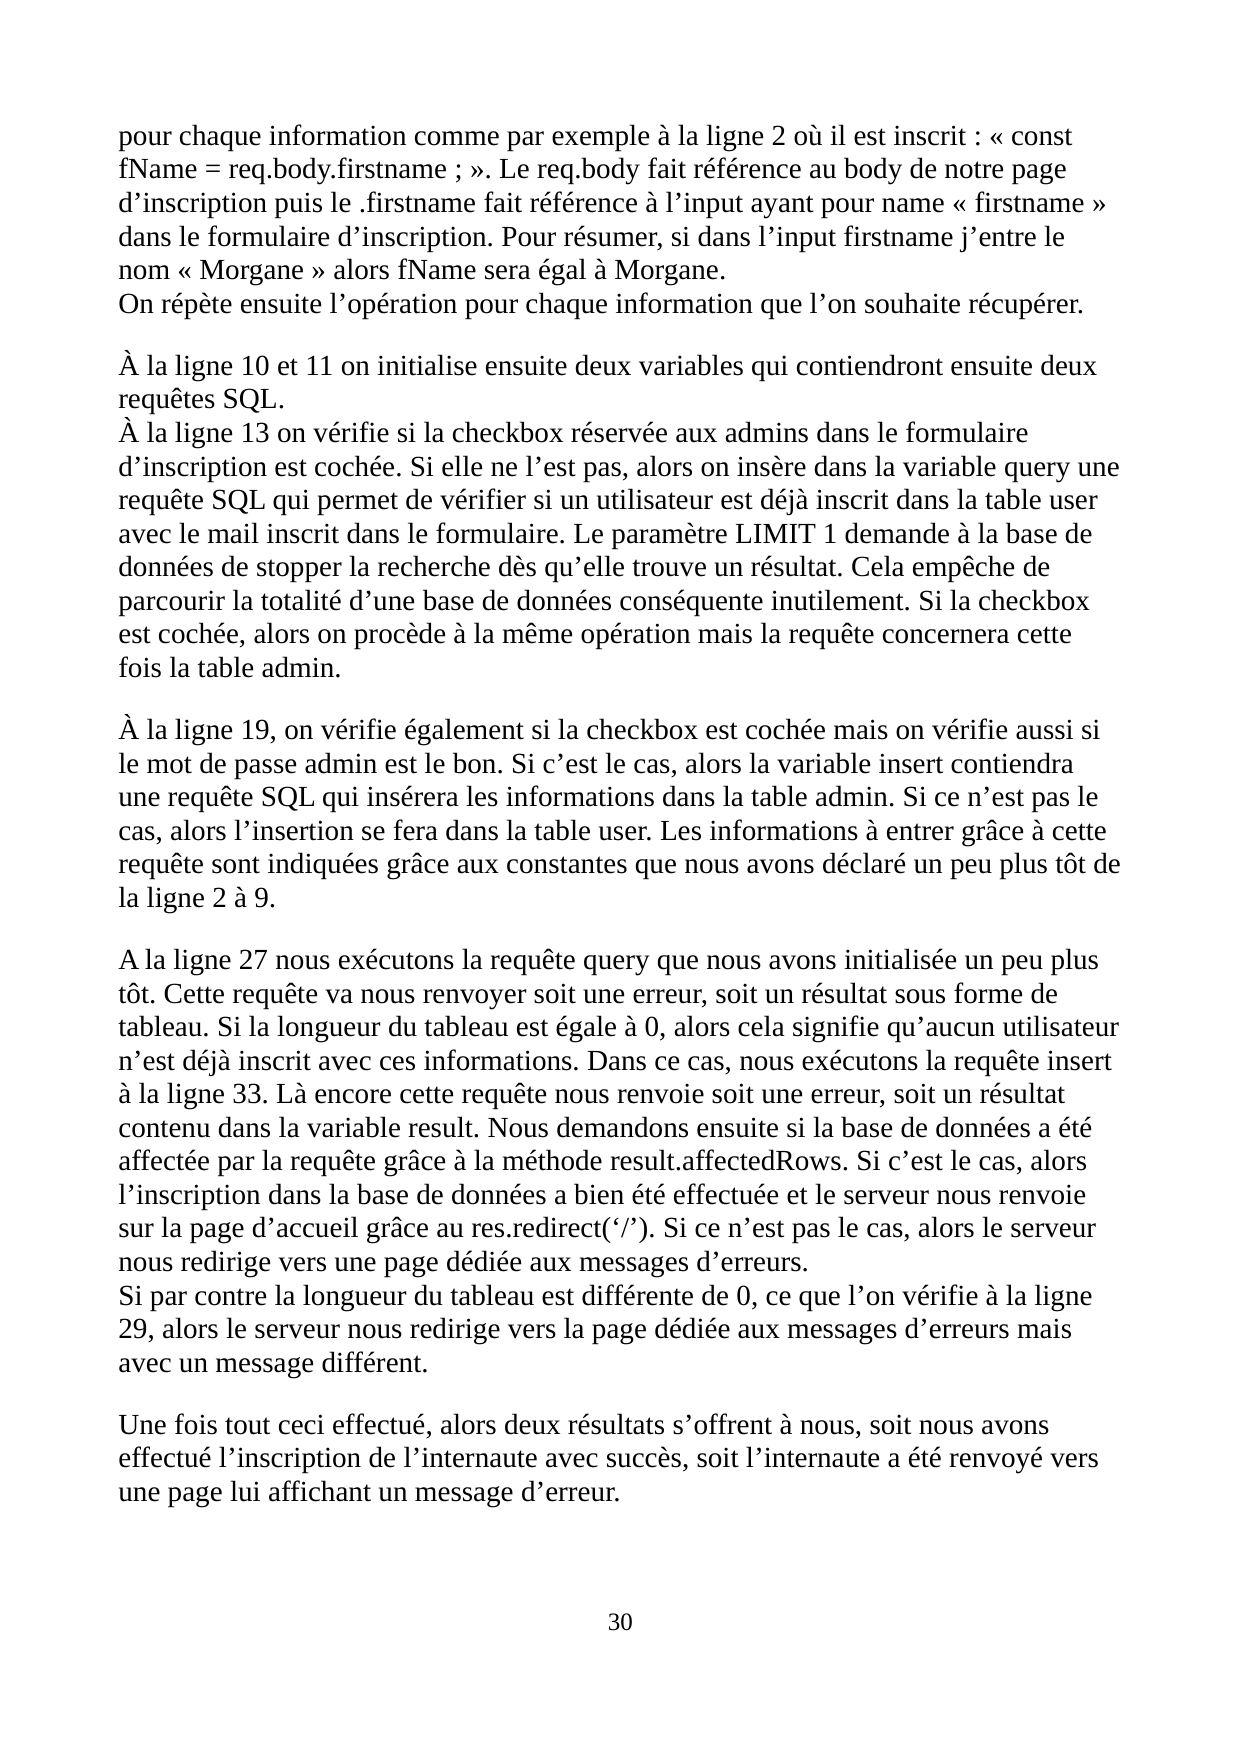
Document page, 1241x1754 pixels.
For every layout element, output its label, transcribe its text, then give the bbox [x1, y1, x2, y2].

text À la ligne 10 et 11 on initialise ensuite deux variables qui contiendront ensuite deux requêtes SQL. [118, 348, 1122, 415]
text pour chaque information comme par exemple à la ligne 2 où il est inscrit : « const fName = req.body.firstname ; ». Le req.body fait référence au body de notre page d’inscription puis le .firstname fait référence à l’input ayant pour name « firstname » dans le formulaire d’inscription. Pour résumer, si dans l’input firstname j’entre le nom « Morgane » alors fName sera égal à Morgane. [118, 118, 1122, 286]
text À la ligne 13 on vérifie si la checkbox réservée aux admins dans le formulaire d’inscription est cochée. Si elle ne l’est pas, alors on insère dans la variable query une requête SQL qui permet de vérifier si un utilisateur est déjà inscrit dans la table user avec le mail inscrit dans le formulaire. Le paramètre LIMIT 1 demande à la base de données de stopper la recherche dès qu’elle trouve un résultat. Cela empêche de parcourir la totalité d’une base de données conséquente inutilement. Si la checkbox est cochée, alors on procède à la même opération mais la requête concernera cette fois la table admin. [118, 415, 1122, 683]
text Une fois tout ceci effectué, alors deux résultats s’offrent à nous, soit nous avons effectué l’inscription de l’internaute avec succès, soit l’internaute a été renvoyé vers une page lui affichant un message d’erreur. [118, 1407, 1122, 1508]
text À la ligne 19, on vérifie également si la checkbox est cochée mais on vérifie aussi si le mot de passe admin est le bon. Si c’est le cas, alors la variable insert contiendra une requête SQL qui insérera les informations dans la table admin. Si ce n’est pas le cas, alors l’insertion se fera dans la table user. Les informations à entrer grâce à cette requête sont indiquées grâce aux constantes que nous avons déclaré un peu plus tôt de la ligne 2 à 9. [118, 712, 1122, 913]
text On répète ensuite l’opération pour chaque information que l’on souhaite récupérer. [118, 286, 1122, 319]
text A la ligne 27 nous exécutons la requête query que nous avons initialisée un peu plus tôt. Cette requête va nous renvoyer soit une erreur, soit un résultat sous forme de tableau. Si la longueur du tableau est égale à 0, alors cela signifie qu’aucun utilisateur n’est déjà inscrit avec ces informations. Dans ce cas, nous exécutons la requête insert à la ligne 33. Là encore cette requête nous renvoie soit une erreur, soit un résultat contenu dans la variable result. Nous demandons ensuite si la base de données a été affectée par la requête grâce à la méthode result.affectedRows. Si c’est le cas, alors l’inscription dans la base de données a bien été effectuée et le serveur nous renvoie sur la page d’accueil grâce au res.redirect(‘/’). Si ce n’est pas le cas, alors le serveur nous redirige vers une page dédiée aux messages d’erreurs. [118, 942, 1122, 1278]
text Si par contre la longueur du tableau est différente de 0, ce que l’on vérifie à la ligne 29, alors le serveur nous redirige vers la page dédiée aux messages d’erreurs mais avec un message différent. [118, 1278, 1122, 1378]
